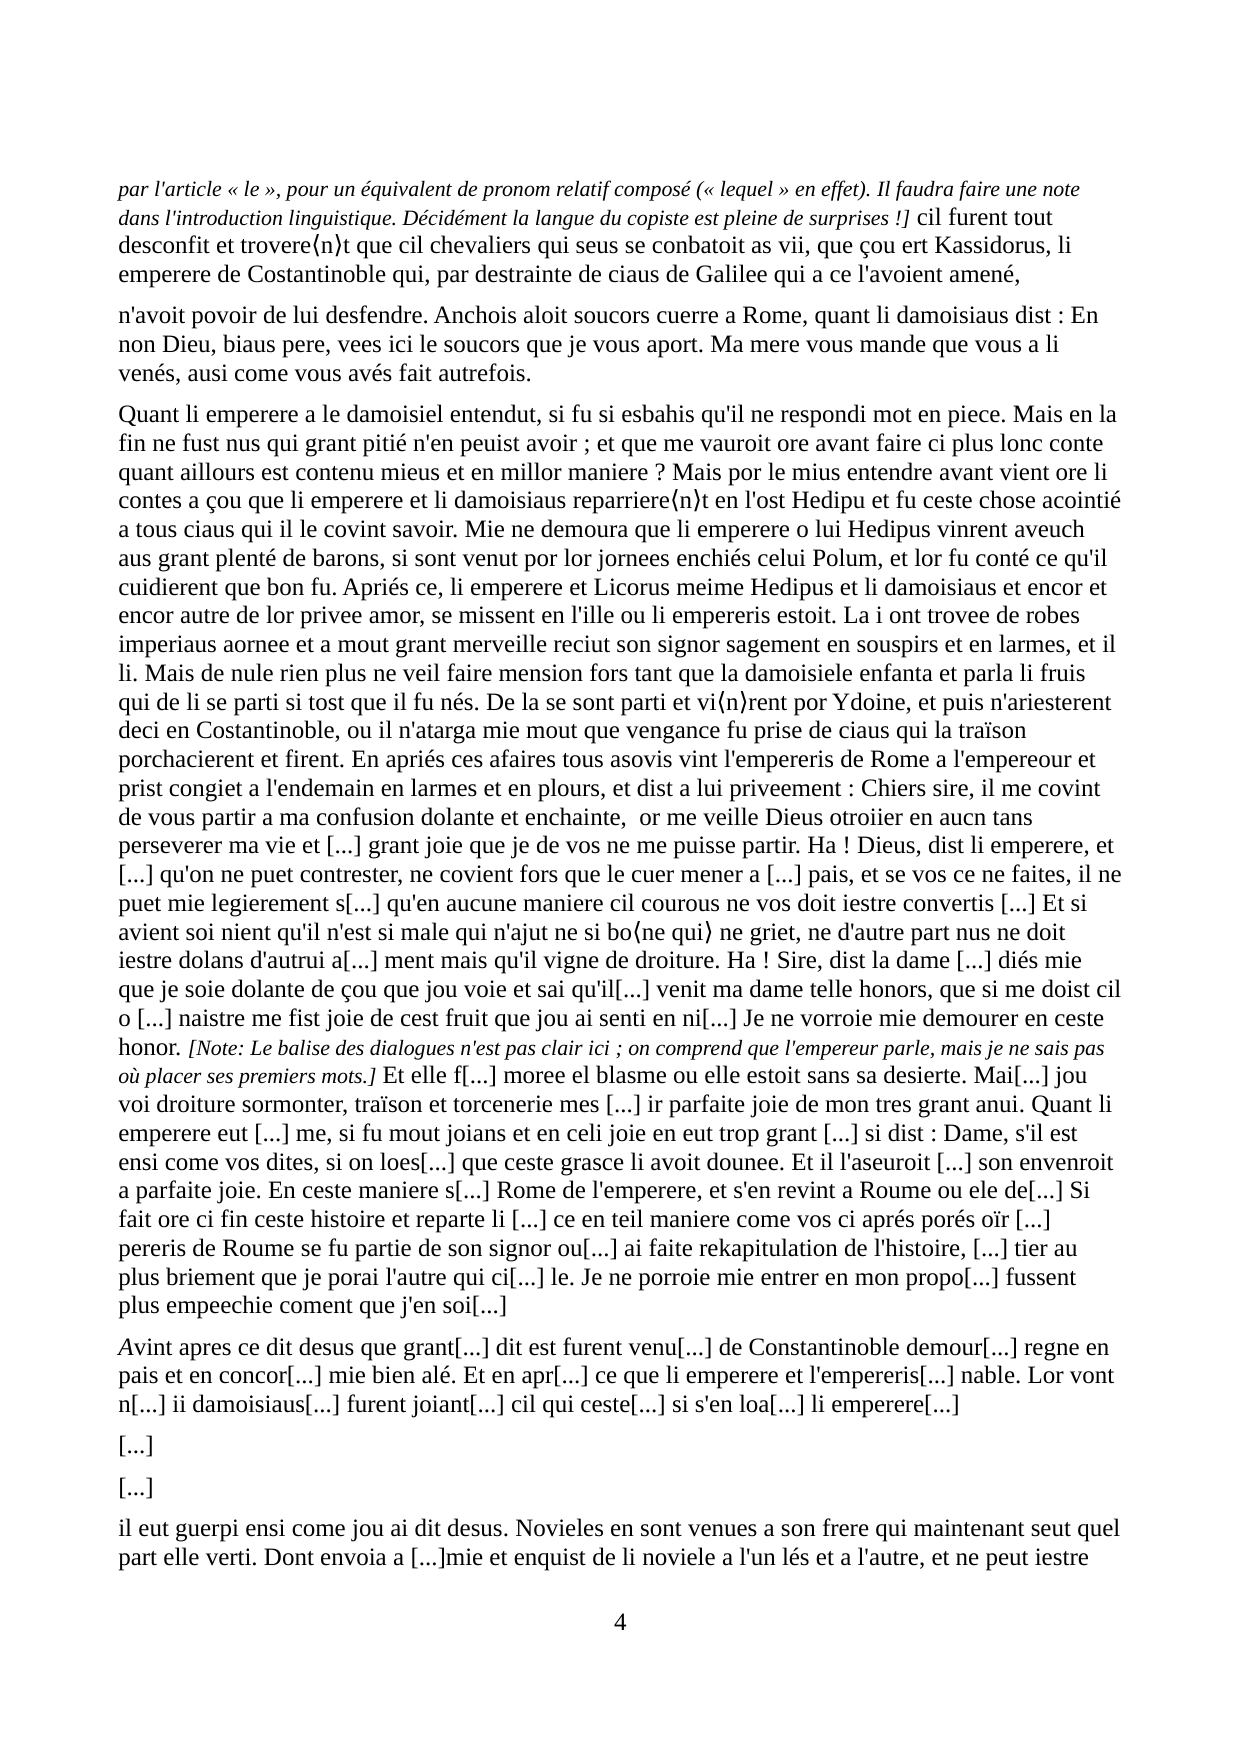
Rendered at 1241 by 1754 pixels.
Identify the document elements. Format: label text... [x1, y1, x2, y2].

text il eut guerpi ensi come jou ai dit desus. Novieles en sont venues a son frere qui maintenant seut quel part elle verti. Dont envoia a [...]mie et enquist de li noviele a l'un lés et a l'autre, et ne peut iestre celé que [...]ne le seuist, et fist tant par une piere qu'il avoi qui ert invisible [...] se parti de Roume et eut armes et cheval et pus se mist en la queste en [...] maniere que ainch mais en nul conte de plus noble aventure n'oï [...]r, car uns murdreors avoit la puciele encoupee, qui le avoit [...]rdié une pucelete qu'ele avoit en garde. Et il meisme avoit le [...]rdre fait por la raison de ce qu'elle ne se voloit acorder en vilon [...]aire de son cors. Et por iceli avoit fait cest entieme qu'il ert [...]deprover soi contre un autre s'il le voloit escondire. Ci s'escondis [...]is mout a point ensi com il est conté aillors. Car Helcanus vint si a point [...]puciele fust perie. Quant il se presenta contre le traïtor et le conquist [...]nes com cil qui bien faire le seut. Et dist li contes que tout ce a point [...]la partie a l'emperere eurent bataille contre Peliarmenus et sa gent et furent [...]consi et mis a merci Fastidorus et li rois d'Aragon pris et Costantinoble [...]se de vers l'empereour en ateil maniere come se chascuns fust saisis ¶ d'iaus mil. [118, 1430, 1122, 1574]
text Quant li emperere a le damoisiel entendut, si fu si esbahis qu'il ne respondi mot en piece. Mais en la fin ne fust nus qui grant pitié n'en peuist avoir ; et que me vauroit ore avant faire ci plus lonc conte quant aillours est contenu mieus et en millor maniere ? Mais por le mius entendre avant vient ore li contes a çou que li emperere et li damoisiaus reparriere⟨n⟩t en l'ost Hedipu et fu ceste chose acointié a tous ciaus qui il le covint savoir. Mie ne demoura que li emperere o lui Hedipus vinrent aveuch aus grant plenté de barons, si sont venut por lor jornees enchiés celui Polum, et lor fu conté ce qu'il cuidierent que bon fu. Apriés ce, li emperere et Licorus meime Hedipus et li damoisiaus et encor et encor autre de lor privee amor, se missent en l'ille ou li empereris estoit. La i ont trovee de robes imperiaus aornee et a mout grant merveille reciut son signor sagement en souspirs et en larmes, et il li. Mais de nule rien plus ne veil faire mension fors tant que la damoisiele enfanta et parla li fruis qui de li se parti si tost que il fu nés. De la se sont parti et vi⟨n⟩rent por Ydoine, et puis n'ariesterent deci en Costantinoble, ou il n'atarga mie mout que vengance fu prise de ciaus qui la traïson porchacierent et firent. En apriés ces afaires tous asovis vint l'empereris de Rome a l'empereour et prist congiet a l'endemain en larmes et en plours, et dist a lui priveement : Chiers sire, il me covint de vous partir a ma confusion dolante et enchainte, or me veille Dieus otroiier en aucn tans perseverer ma vie et [...] grant joie que je de vos ne me puisse partir. Ha ! Dieus, dist li emperere, et [...] qu'on ne puet contrester, ne covient fors que le cuer mener a [...] pais, et se vos ce ne faites, il ne puet mie legierement s[...] qu'en aucune maniere cil courous ne vos doit iestre convertis [...] Et si avient soi nient qu'il n'est si male qui n'ajut ne si bo⟨ne qui⟩ ne griet, ne d'autre part nus ne doit iestre dolans d'autrui a[...] ment mais qu'il vigne de droiture. Ha ! Sire, dist la dame [...] diés mie que je soie dolante de çou que jou voie et sai qu'il[...] venit ma dame telle honors, que si me doist cil o [...] naistre me fist joie de cest fruit que jou ai senti en ni[...] Je ne vorroie mie demourer en ceste honor. [Note: Le balise des dialogues n'est pas clair ici ; on comprend que l'empereur parle, mais je ne sais pas où placer ses premiers mots.] Et elle f[...] moree el blasme ou elle estoit sans sa desierte. Mai[...] jou voi droiture sormonter, traïson et torcenerie mes [...] ir parfaite joie de mon tres grant anui. Quant li emperere eut [...] me, si fu mout joians et en celi joie en eut trop grant [...] si dist : Dame, s'il est ensi come vos dites, si on loes[...] que ceste grasce li avoit dounee. Et il l'aseuroit [...] son envenroit a parfaite joie. En ceste maniere s[...] Rome de l'emperere, et s'en revint a Roume ou ele de[...] Si fait ore ci fin ceste histoire et reparte li [...] ce en teil maniere come vos ci aprés porés oïr [...] pereris de Roume se fu partie de son signor ou[...] ai faite rekapitulation de l'histoire, [...] tier au plus briement que je porai l'autre qui ci[...] le. Je ne porroie mie entrer en mon propo[...] fussent plus empeechie coment que j'en soi[...] [118, 316, 1122, 1236]
text n'avoit povoir de lui desfendre. Anchois aloit soucors cuerre a Rome, quant li damoisiaus dist : En non Dieu, biaus pere, vees ici le soucors que je vous aport. Ma mere vous mande que vous a li venés, ausi come vous avés fait autrefois. [118, 218, 1122, 304]
text [...] [118, 1389, 1122, 1418]
text Avint apres ce dit desus que grant[...] dit est furent venu[...] de Constantinoble demour[...] regne en pais et en concor[...] mie bien alé. Et en apr[...] ce que li emperere et l'empereris[...] nable. Lor vont n[...] ii damoisiaus[...] furent joiant[...] cil qui ceste[...] si s'en loa[...] li emperere[...] [118, 1249, 1122, 1335]
text [...] [118, 1348, 1122, 1376]
